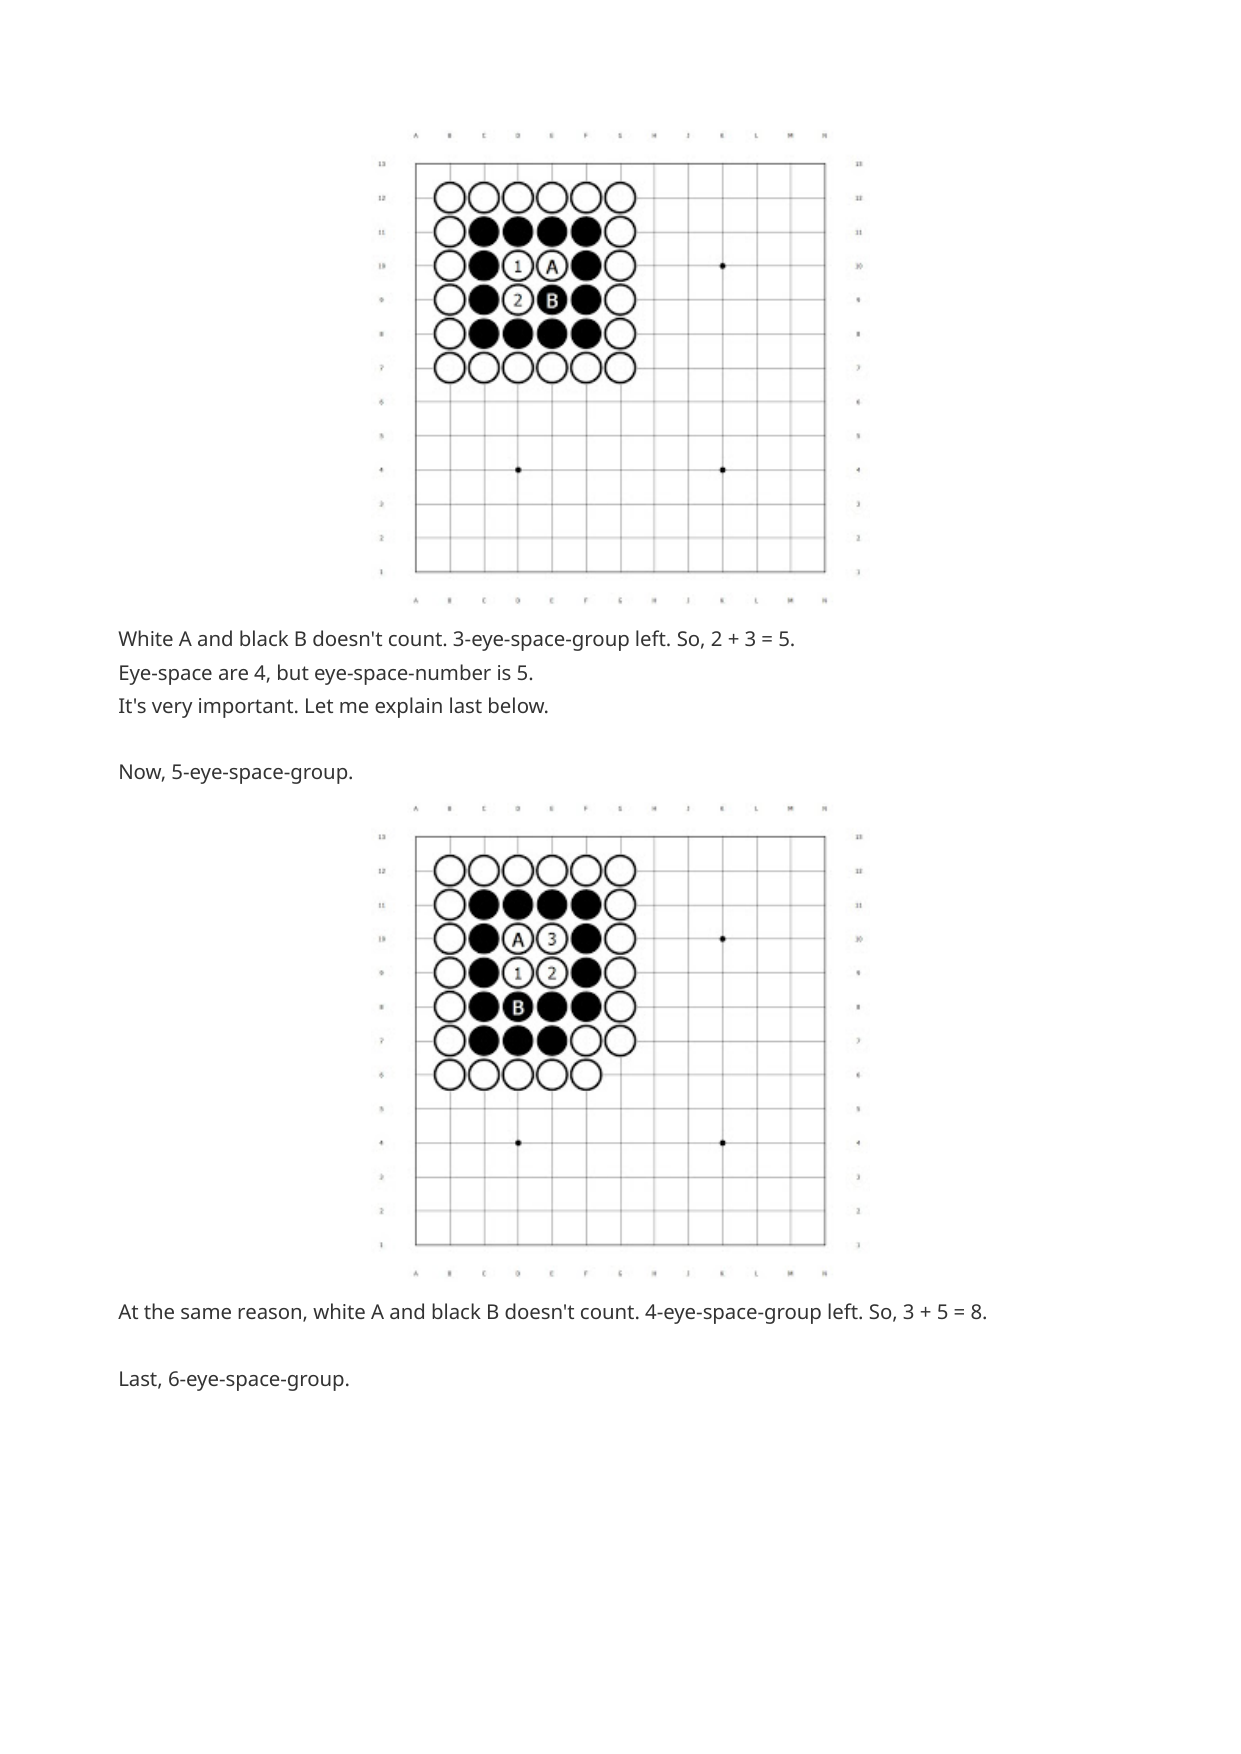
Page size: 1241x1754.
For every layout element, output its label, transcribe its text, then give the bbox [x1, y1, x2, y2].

text At the same reason, white A and black B doesn't count. 4-eye-space-group left. So, 3 + 5 = 8. Last, 6-eye-space-group. [118, 1298, 1122, 1392]
picture [371, 119, 870, 618]
text White A and black B doesn't count. 3-eye-space-group left. So, 2 + 3 = 5. Eye-space are 4, but eye-space-number is 5. It's very important. Let me explain last below. Now, 5-eye-space-group. [118, 625, 1122, 786]
picture [371, 792, 870, 1291]
